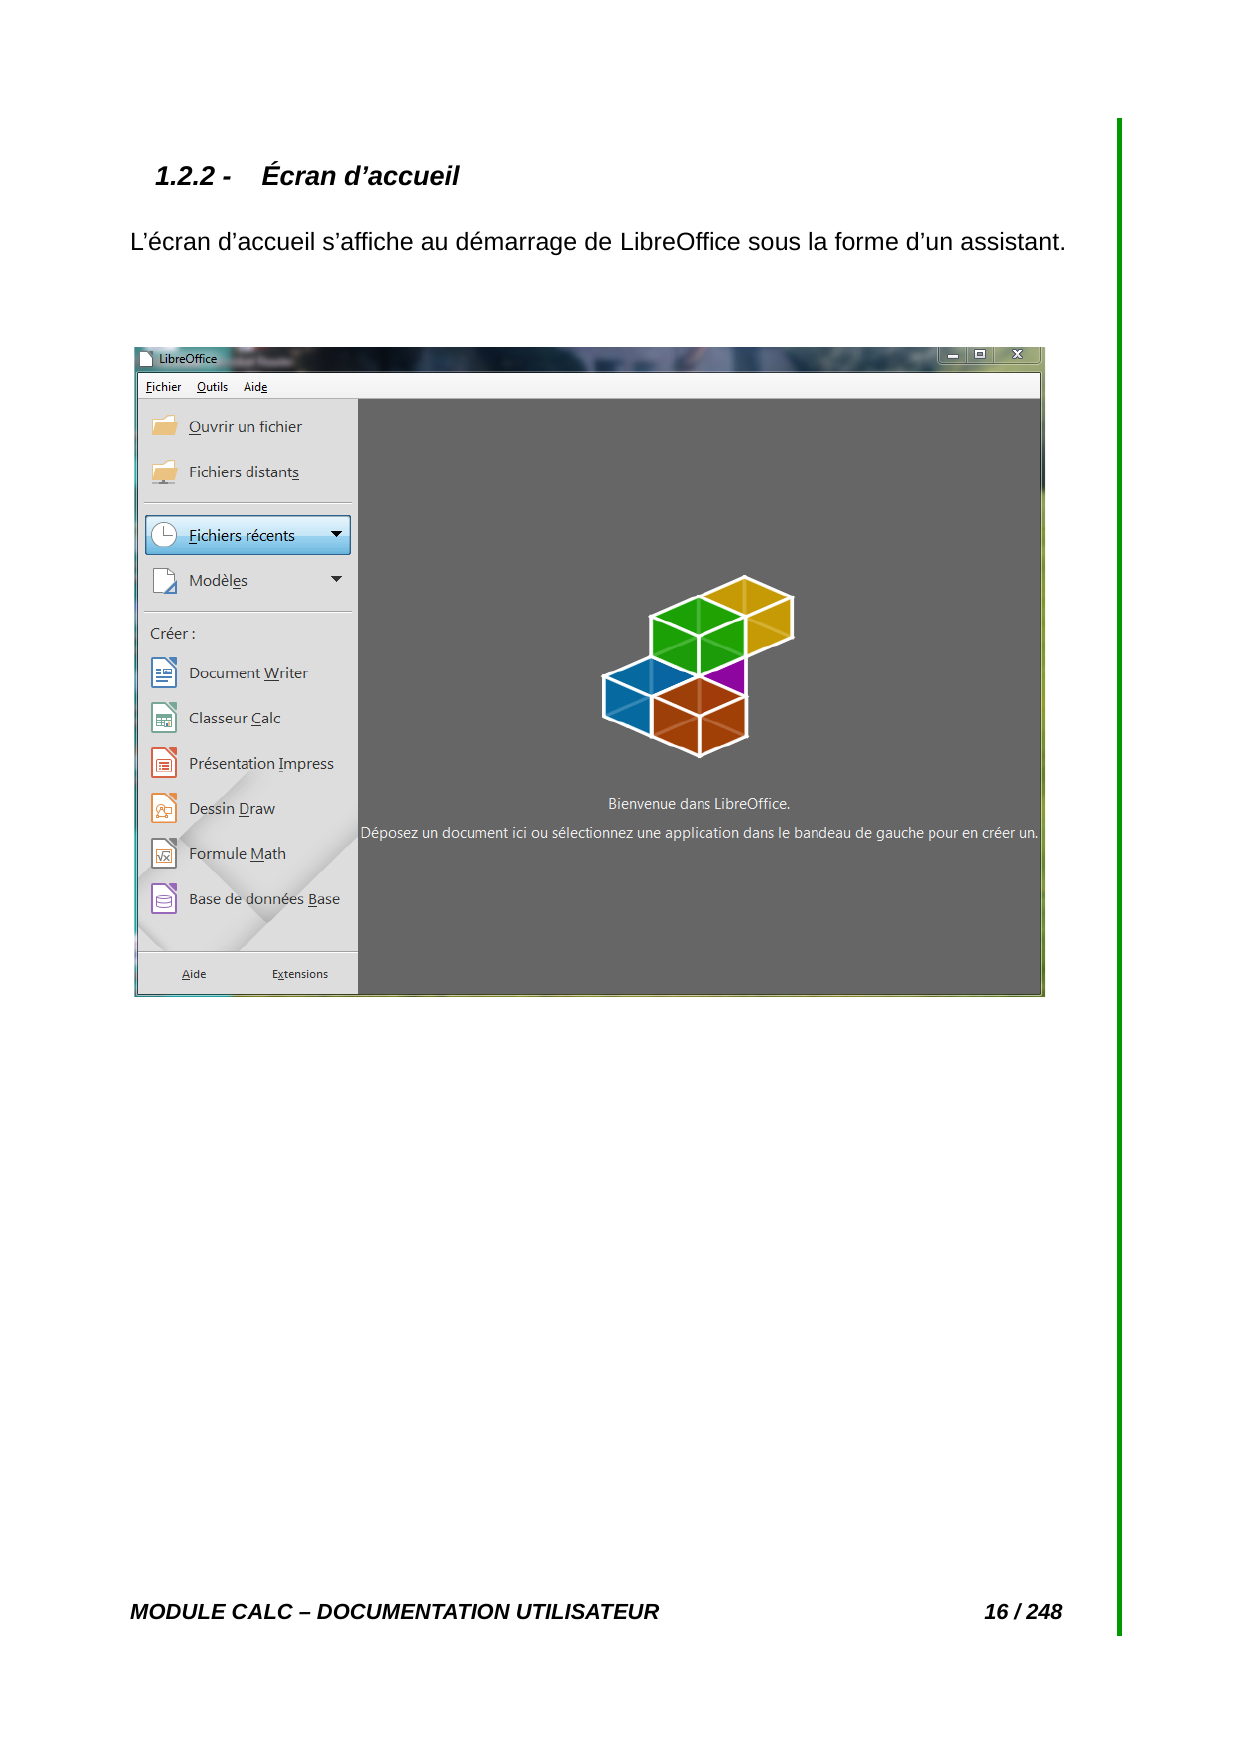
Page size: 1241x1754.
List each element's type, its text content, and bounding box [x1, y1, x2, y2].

text L’écran d’accueil s’affiche au démarrage de LibreOffice sous la forme d’un assistant. [130, 226, 1105, 256]
picture [134, 347, 1046, 997]
subtitle Écran d’accueil [155, 159, 1105, 190]
